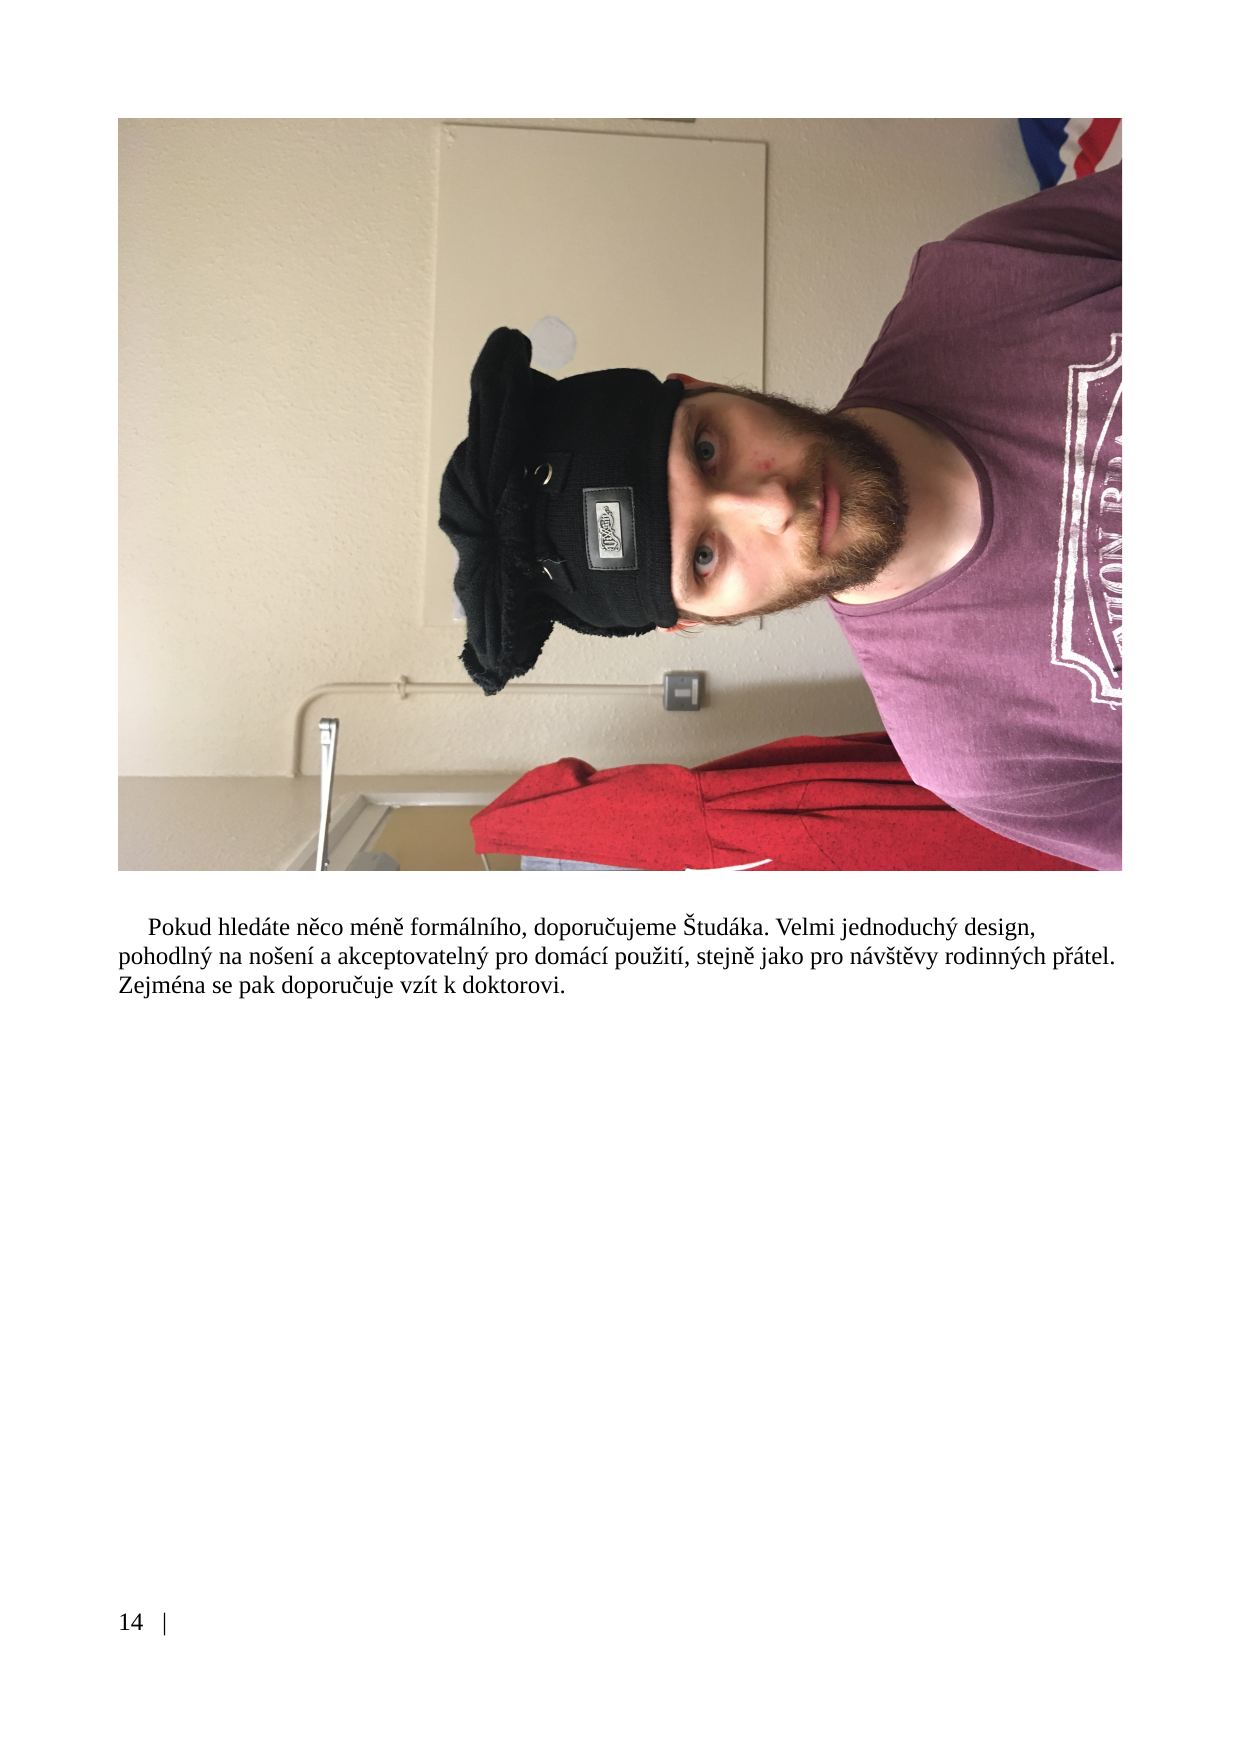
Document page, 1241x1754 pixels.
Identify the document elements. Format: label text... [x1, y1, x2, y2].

picture [118, 118, 1123, 871]
text Pokud hledáte něco méně formálního, doporučujeme Študáka. Velmi jednoduchý design, pohodlný na nošení a akceptovatelný pro domácí použití, stejně jako pro návštěvy rodinných přátel. Zejména se pak doporučuje vzít k doktorovi. [118, 912, 1122, 998]
